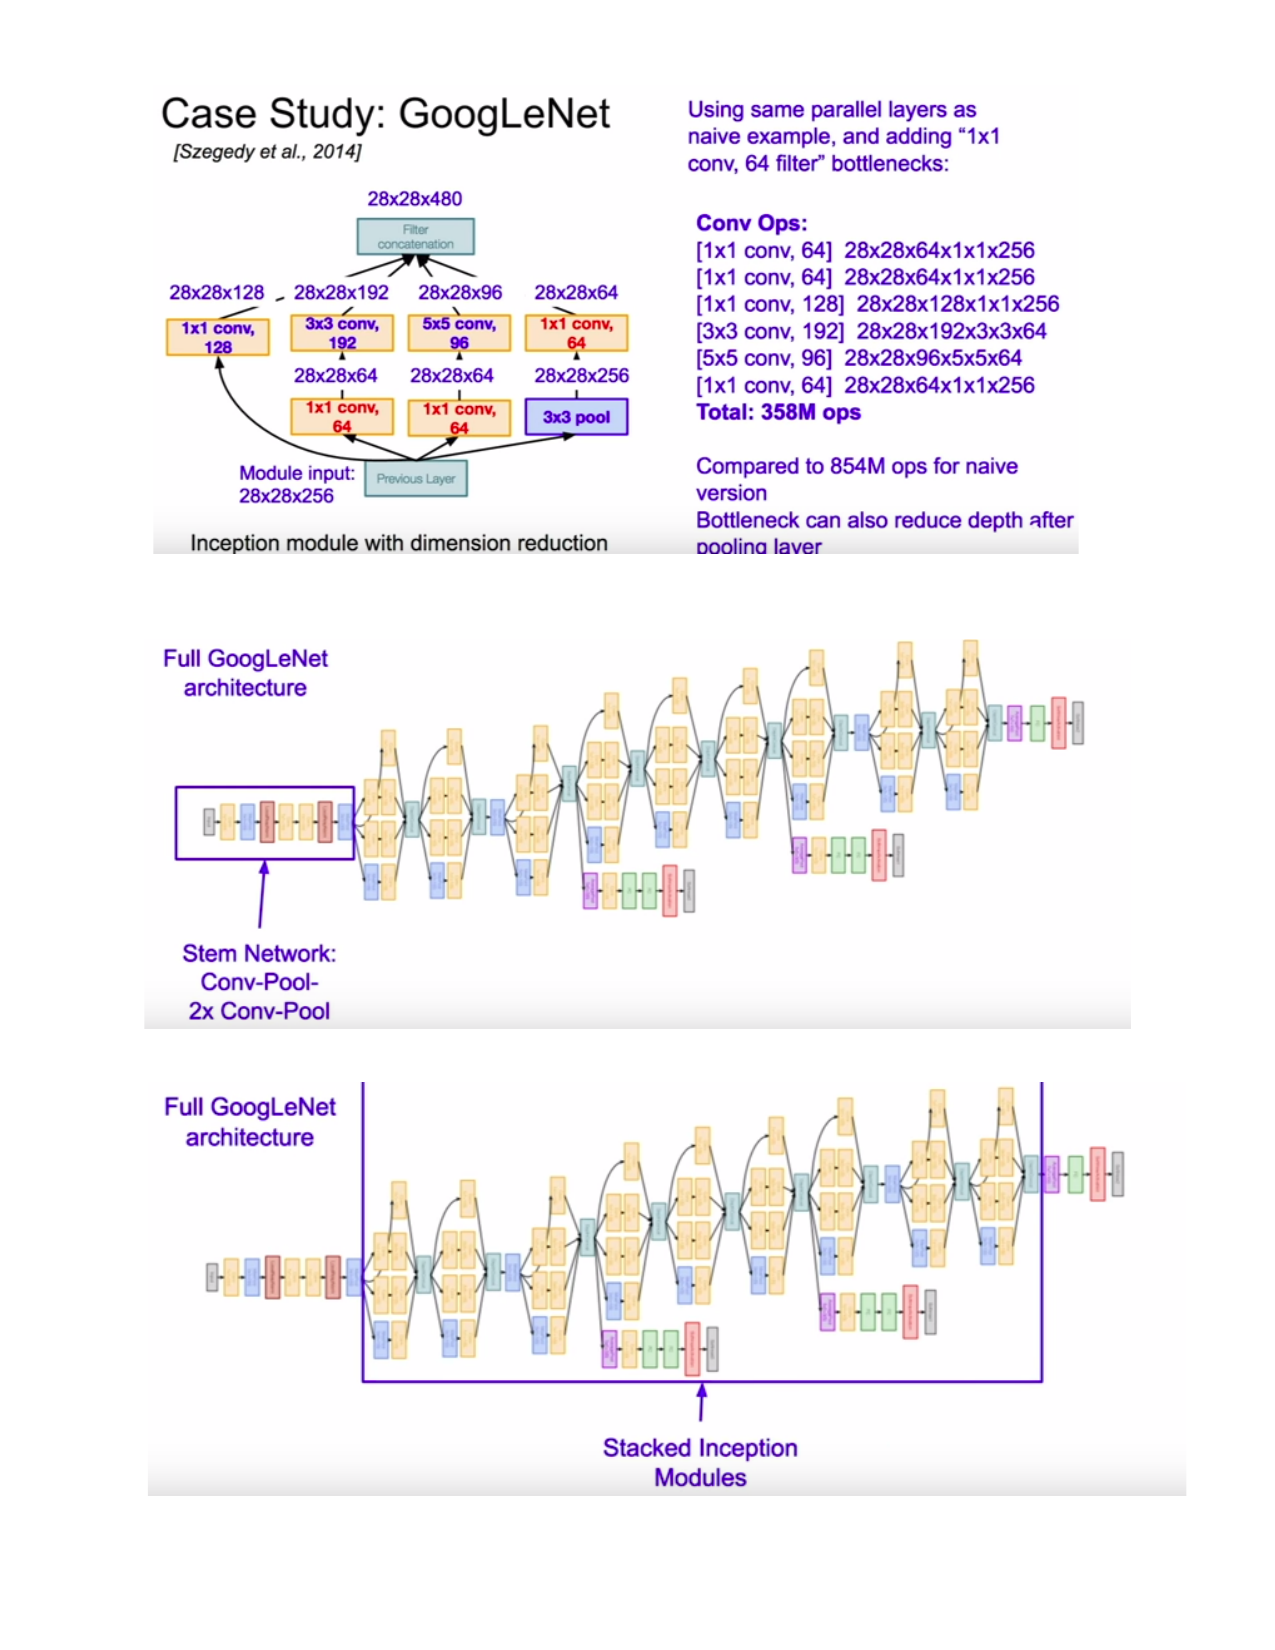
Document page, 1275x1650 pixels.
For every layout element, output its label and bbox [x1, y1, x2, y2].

picture [144, 639, 1131, 1029]
picture [153, 85, 1079, 554]
picture [147, 1082, 1187, 1496]
